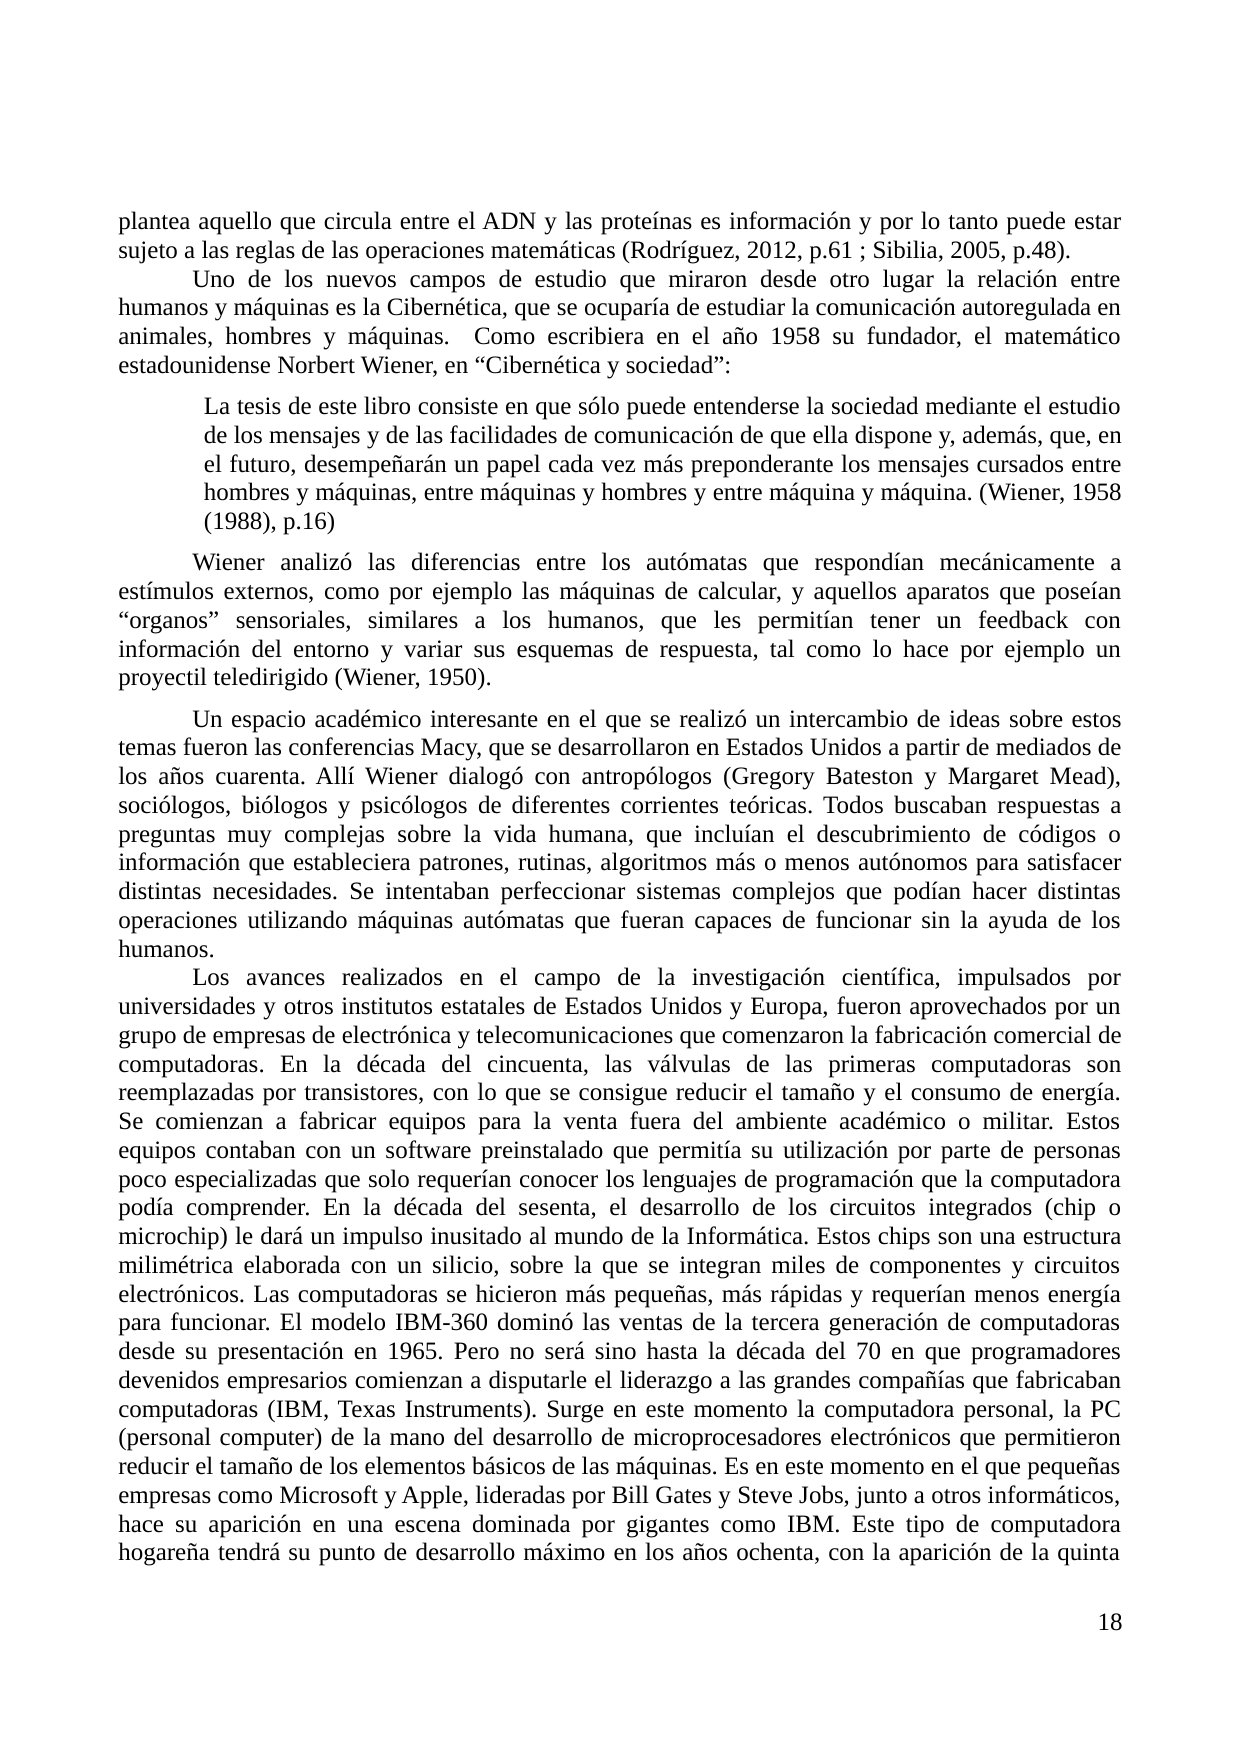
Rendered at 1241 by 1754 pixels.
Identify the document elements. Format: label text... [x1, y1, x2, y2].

text Los avances realizados en el campo de la investigación científica, impulsados por universidades y otros institutos estatales de Estados Unidos y Europa, fueron aprovechados por un grupo de empresas de electrónica y telecomunicaciones que comenzaron la fabricación comercial de computadoras. En la década del cincuenta, las válvulas de las primeras computadoras son reemplazadas por transistores, con lo que se consigue reducir el tamaño y el consumo de energía. Se comienzan a fabricar equipos para la venta fuera del ambiente académico o militar. Estos equipos contaban con un software preinstalado que permitía su utilización por parte de personas poco especializadas que solo requerían conocer los lenguajes de programación que la computadora podía comprender. En la década del sesenta, el desarrollo de los circuitos integrados (chip o microchip) le dará un impulso inusitado al mundo de la Informática. Estos chips son una estructura milimétrica elaborada con un silicio, sobre la que se integran miles de componentes y circuitos electrónicos. Las computadoras se hicieron más pequeñas, más rápidas y requerían menos energía para funcionar. El modelo IBM-360 dominó las ventas de la tercera generación de computadoras desde su presentación en 1965. Pero no será sino hasta la década del 70 en que programadores devenidos empresarios comienzan a disputarle el liderazgo a las grandes compañías que fabricaban computadoras (IBM, Texas Instruments). Surge en este momento la computadora personal, la PC (personal computer) de la mano del desarrollo de microprocesadores electrónicos que permitieron reducir el tamaño de los elementos básicos de las máquinas. Es en este momento en el que pequeñas empresas como Microsoft y Apple, lideradas por Bill Gates y Steve Jobs, junto a otros informáticos, hace su aparición en una escena dominada por gigantes como IBM. Este tipo de computadora hogareña tendrá su punto de desarrollo máximo en los años ochenta, con la aparición de la quinta [118, 962, 1122, 1566]
text Wiener analizó las diferencias entre los autómatas que respondían mecánicamente a estímulos externos, como por ejemplo las máquinas de calcular, y aquellos aparatos que poseían “organos” sensoriales, similares a los humanos, que les permitían tener un feedback con información del entorno y variar sus esquemas de respuesta, tal como lo hace por ejemplo un proyectil teledirigido (Wiener, 1950). [118, 547, 1122, 691]
text Uno de los nuevos campos de estudio que miraron desde otro lugar la relación entre humanos y máquinas es la Cibernética, que se ocuparía de estudiar la comunicación autoregulada en animales, hombres y máquinas. Como escribiera en el año 1958 su fundador, el matemático estadounidense Norbert Wiener, en “Cibernética y sociedad”: [118, 264, 1122, 379]
text plantea aquello que circula entre el ADN y las proteínas es información y por lo tanto puede estar sujeto a las reglas de las operaciones matemáticas (Rodríguez, 2012, p.61 ; Sibilia, 2005, p.48). [118, 206, 1122, 264]
text La tesis de este libro consiste en que sólo puede entenderse la sociedad mediante el estudio de los mensajes y de las facilidades de comunicación de que ella dispone y, además, que, en el futuro, desempeñarán un papel cada vez más preponderante los mensajes cursados entre hombres y máquinas, entre máquinas y hombres y entre máquina y máquina. (Wiener, 1958 (1988), p.16) [204, 391, 1122, 535]
text Un espacio académico interesante en el que se realizó un intercambio de ideas sobre estos temas fueron las conferencias Macy, que se desarrollaron en Estados Unidos a partir de mediados de los años cuarenta. Allí Wiener dialogó con antropólogos (Gregory Bateston y Margaret Mead), sociólogos, biólogos y psicólogos de diferentes corrientes teóricas. Todos buscaban respuestas a preguntas muy complejas sobre la vida humana, que incluían el descubrimiento de códigos o información que estableciera patrones, rutinas, algoritmos más o menos autónomos para satisfacer distintas necesidades. Se intentaban perfeccionar sistemas complejos que podían hacer distintas operaciones utilizando máquinas autómatas que fueran capaces de funcionar sin la ayuda de los humanos. [118, 704, 1122, 962]
